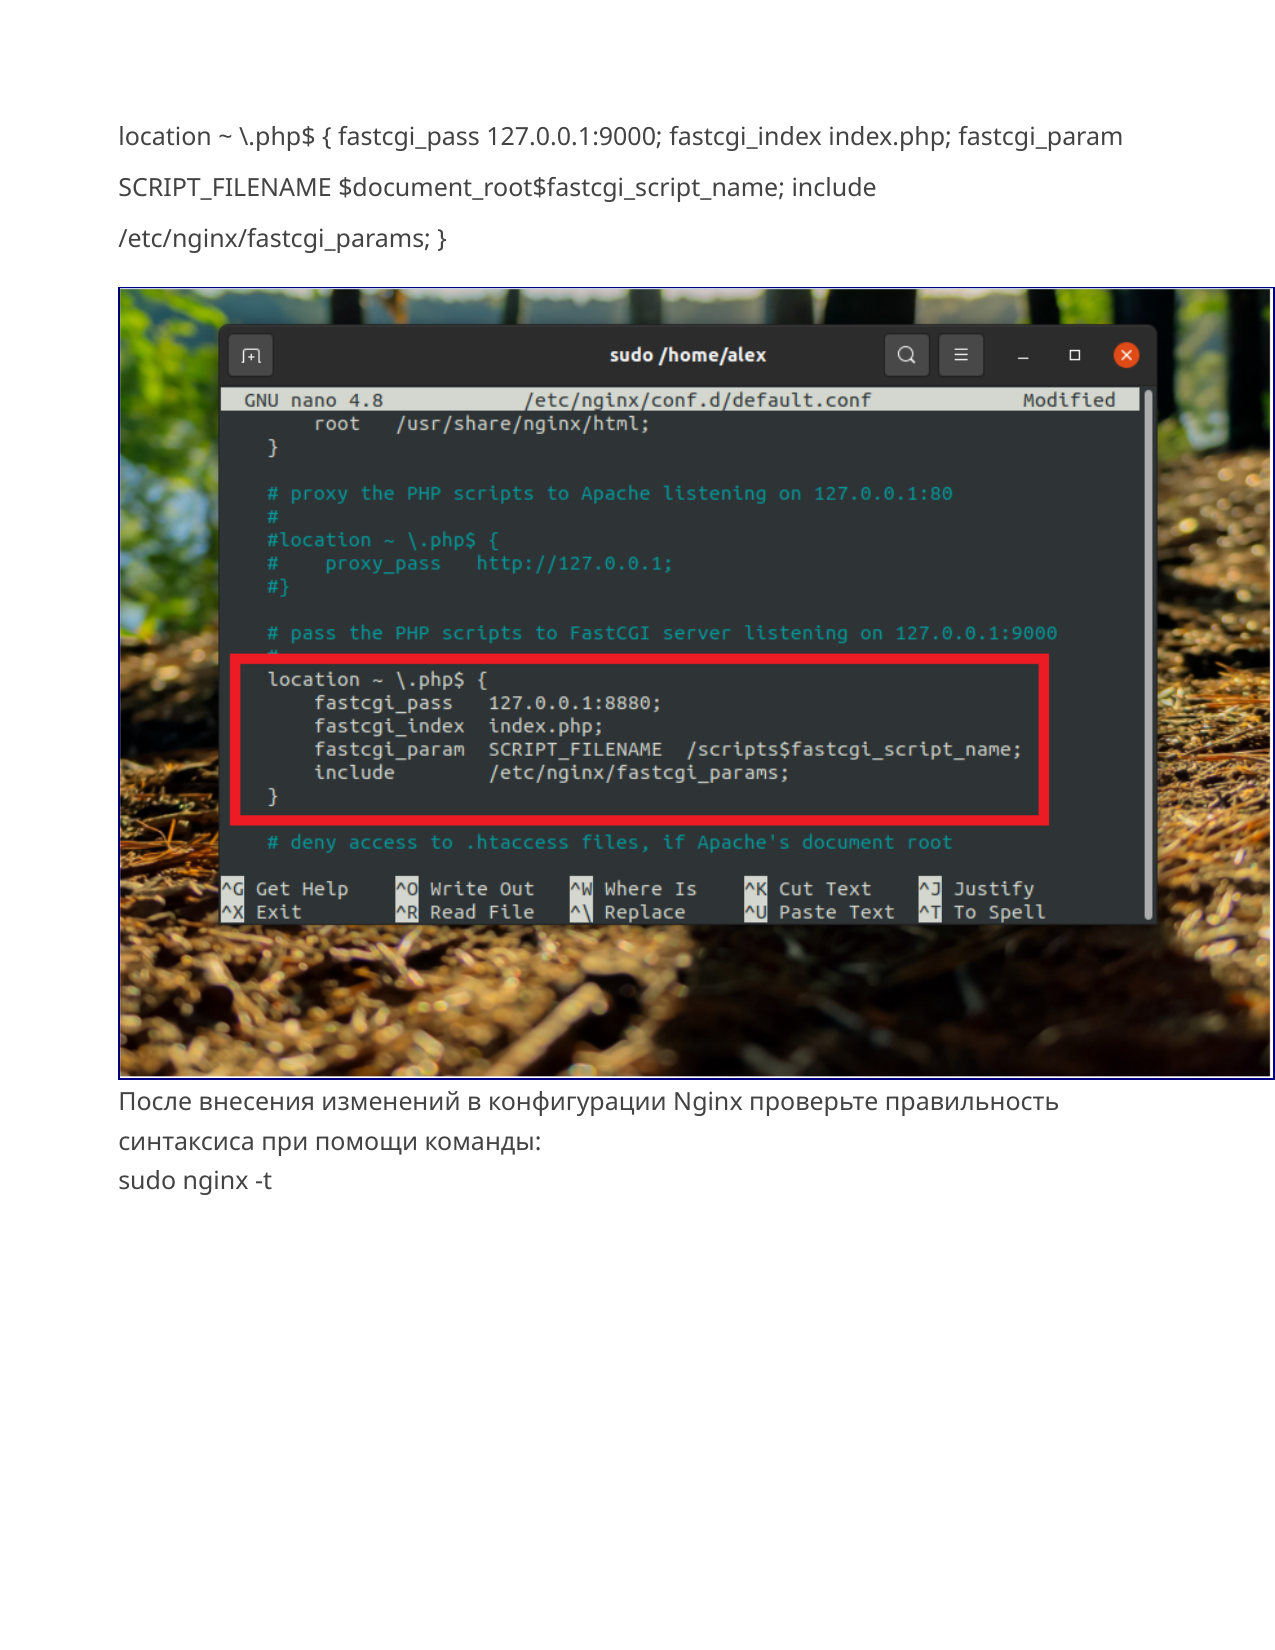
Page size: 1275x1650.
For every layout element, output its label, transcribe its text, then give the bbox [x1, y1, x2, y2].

text location ~ \.php$ { fastcgi_pass 127.0.0.1:9000; fastcgi_index index.php; fastcgi_param SCRIPT_FILENAME $document_root$fastcgi_script_name; include /etc/nginx/fastcgi_params; } [118, 118, 1157, 254]
text После внесения изменений в конфигурации Nginx проверьте правильность синтаксиса при помощи команды: [118, 1084, 1157, 1157]
picture [120, 288, 1273, 1078]
text sudo nginx -t [118, 1162, 1157, 1196]
